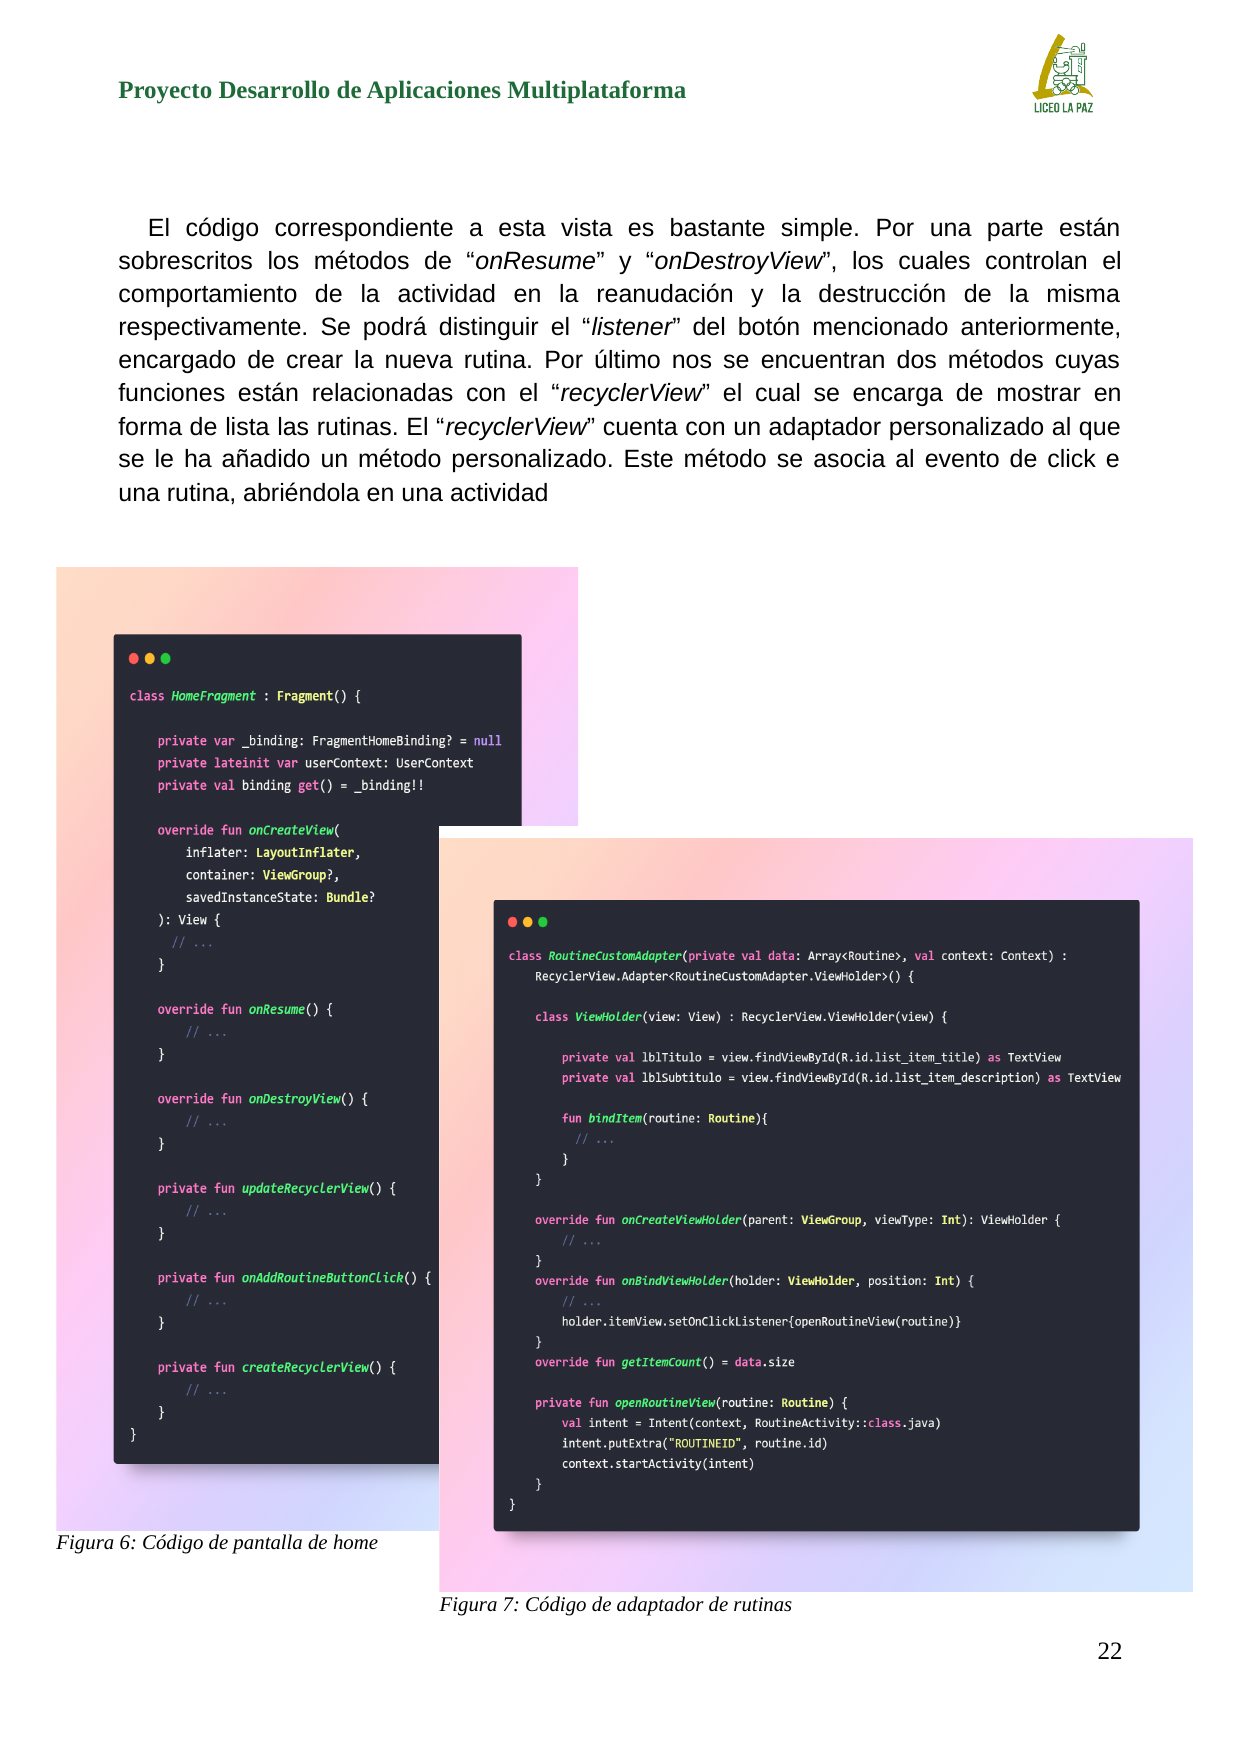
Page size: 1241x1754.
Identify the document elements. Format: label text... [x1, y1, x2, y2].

picture [56, 567, 1193, 1592]
text Figura 6: Código de pantalla de home [56, 1531, 439, 1554]
picture [1025, 26, 1100, 121]
text Figura 7: Código de adaptador de rutinas [439, 1592, 1193, 1616]
text El código correspondiente a esta vista es bastante simple. Por una parte están sobrescritos los métodos de “onResume” y “onDestroyView”, los cuales controlan el comportamiento de la actividad en la reanudación y la destrucción de la misma respectivamente. Se podrá distinguir el “listener” del botón mencionado anteriormente, encargado de crear la nueva rutina. Por último nos se encuentran dos métodos cuyas funciones están relacionadas con el “recyclerView” el cual se encarga de mostrar en forma de lista las rutinas. El “recyclerView” cuenta con un adaptador personalizado al que se le ha añadido un método personalizado. Este método se asocia al evento de click e una rutina, abriéndola en una actividad [118, 213, 1122, 506]
